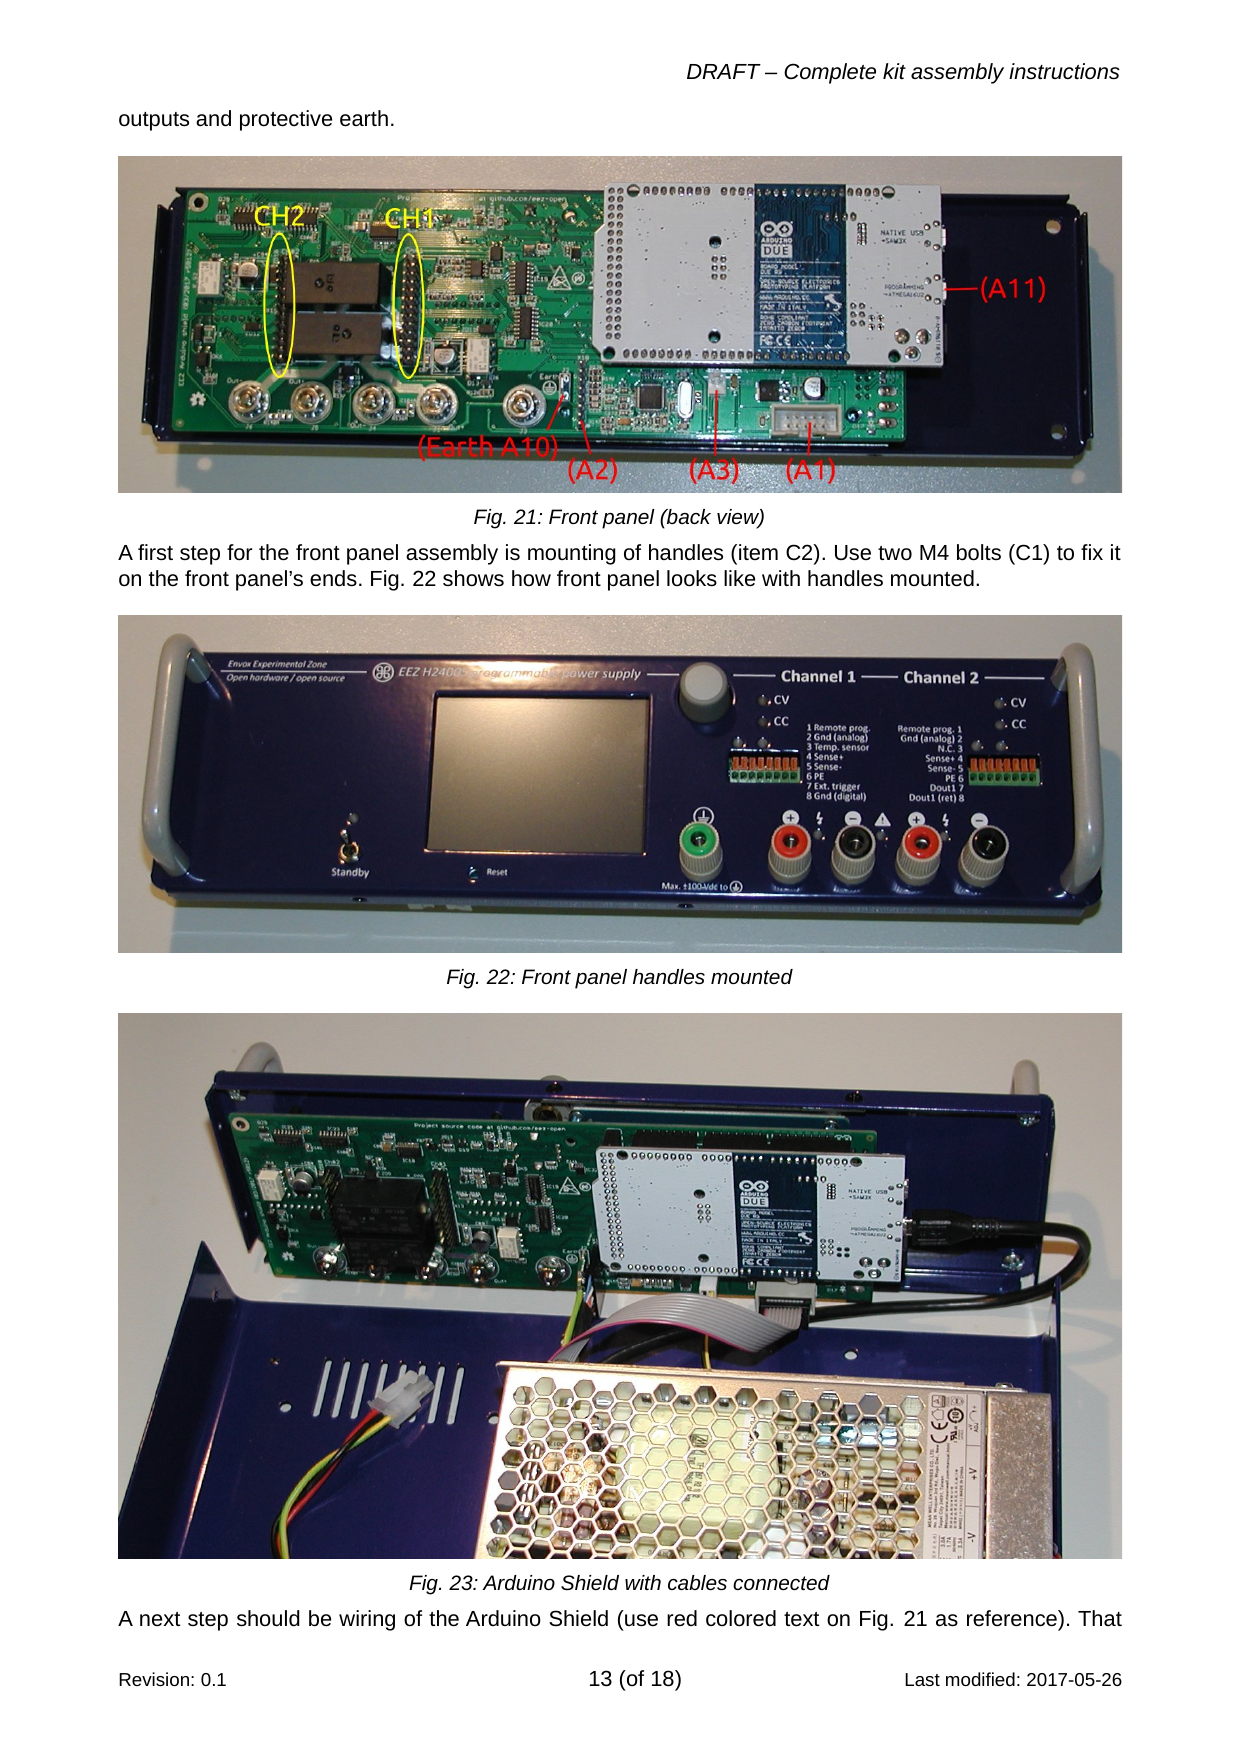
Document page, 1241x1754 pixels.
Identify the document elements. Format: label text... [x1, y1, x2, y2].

text Fig. 22: Front panel handles mounted [118, 953, 1122, 988]
text Fig. 21: Front panel (back view) [118, 493, 1122, 528]
text A first step for the front panel assembly is mounting of handles (item C2). Use two M4 bolts (C1) to fix it on the front panel’s ends. Fig. 22 shows how front panel looks like with handles mounted. [118, 528, 1122, 591]
picture [118, 615, 1123, 953]
picture [118, 1013, 1123, 1559]
text outputs and protective earth. [118, 106, 1122, 131]
text A next step should be wiring of the Arduino Shield (use red colored text on Fig. 21 as reference). That [118, 1594, 1122, 1632]
picture [118, 156, 1123, 493]
text Fig. 23: Arduino Shield with cables connected [118, 1559, 1122, 1594]
